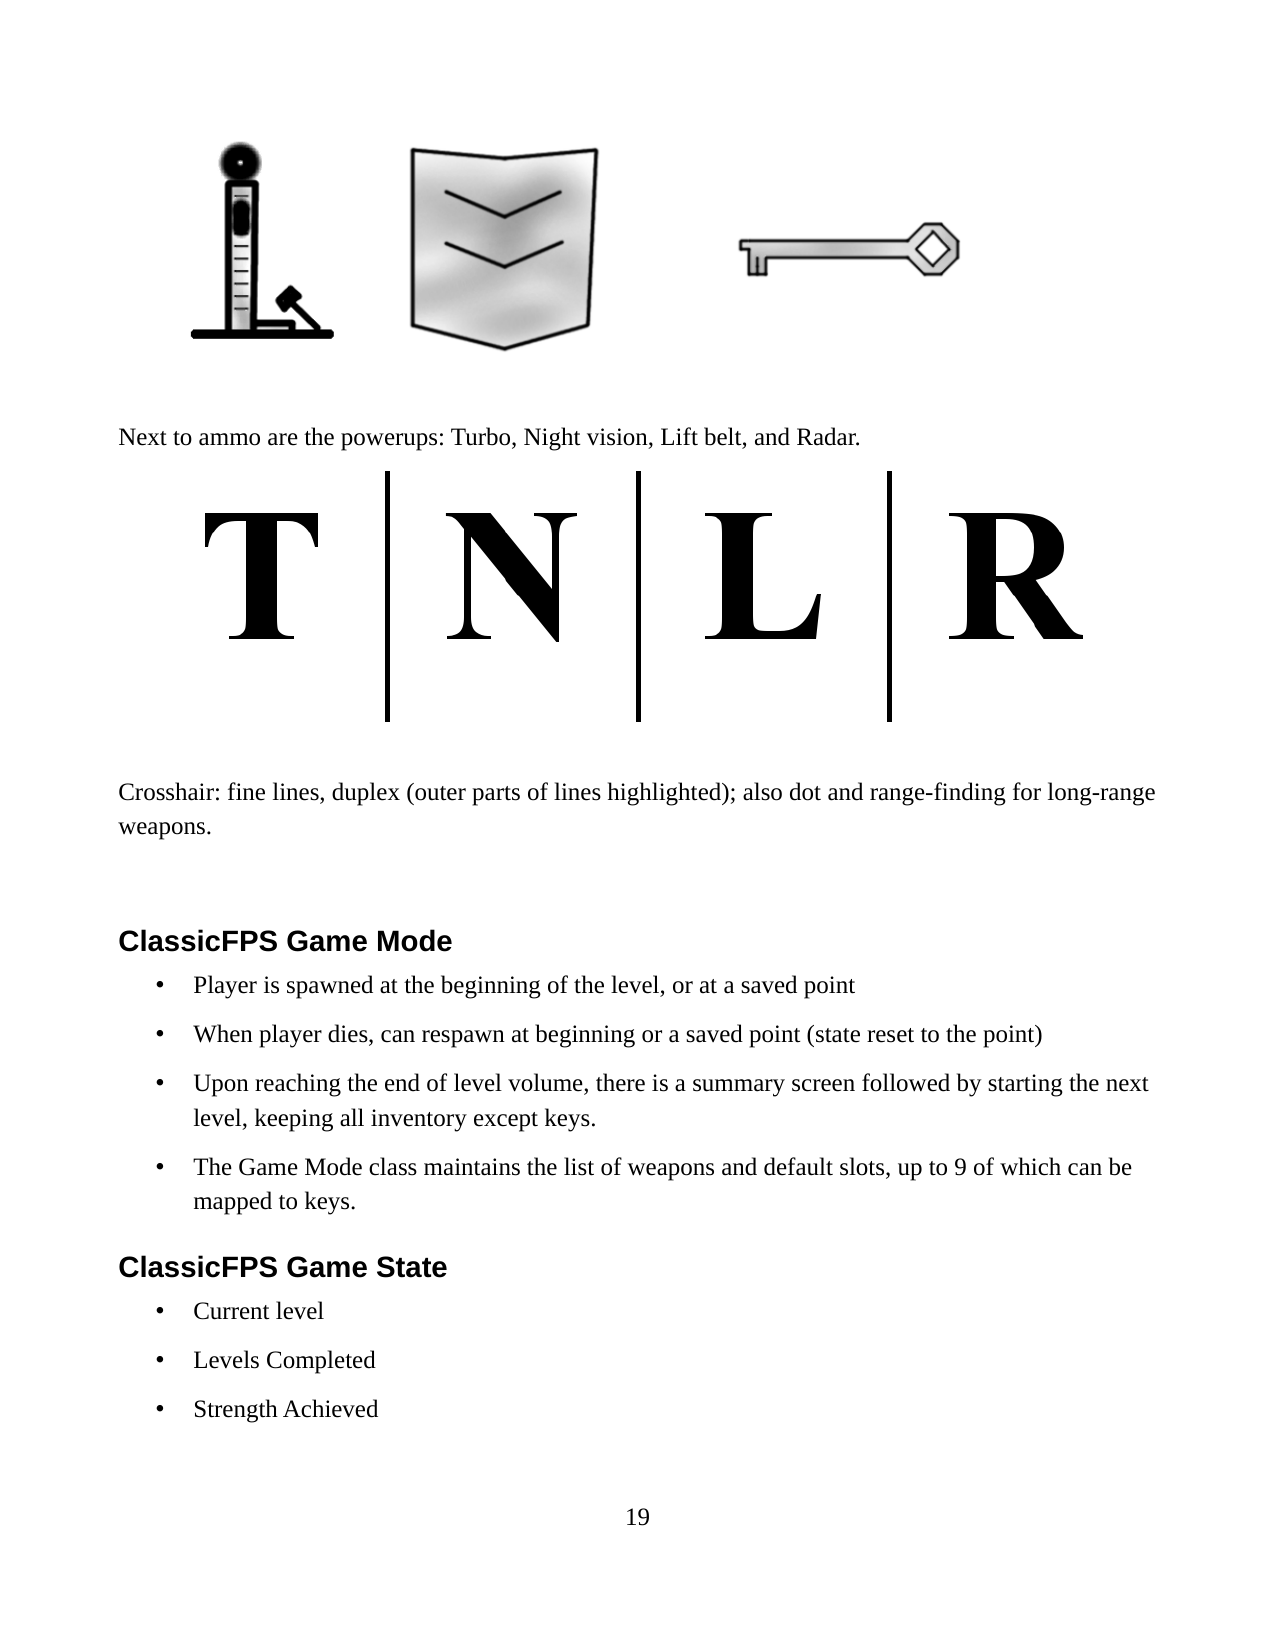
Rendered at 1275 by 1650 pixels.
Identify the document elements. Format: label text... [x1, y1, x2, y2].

text Next to ammo are the powerups: Turbo, Night vision, Lift belt, and Radar. [118, 422, 1157, 451]
picture [135, 471, 1140, 722]
list When player dies, can respawn at beginning or a saved point (state reset to the point) [156, 1019, 1157, 1048]
picture [120, 100, 638, 367]
list Strength Achieved [156, 1394, 1157, 1423]
list Player is spawned at the beginning of the level, or at a saved point [156, 970, 1157, 999]
list Current level [156, 1296, 1157, 1325]
text Crosshair: fine lines, duplex (outer parts of lines highlighted); also dot and range-finding for long-range weapons. [118, 777, 1157, 840]
list The Game Mode class maintains the list of weapons and default slots, up to 9 of which can be mapped to keys. [156, 1152, 1157, 1215]
picture [699, 99, 966, 366]
subtitle ClassicFPS Game State [118, 1250, 1157, 1284]
list Levels Completed [156, 1345, 1157, 1374]
subtitle ClassicFPS Game Mode [118, 924, 1157, 958]
list Upon reaching the end of level volume, there is a summary screen followed by starting the next level, keeping all inventory except keys. [156, 1068, 1157, 1131]
